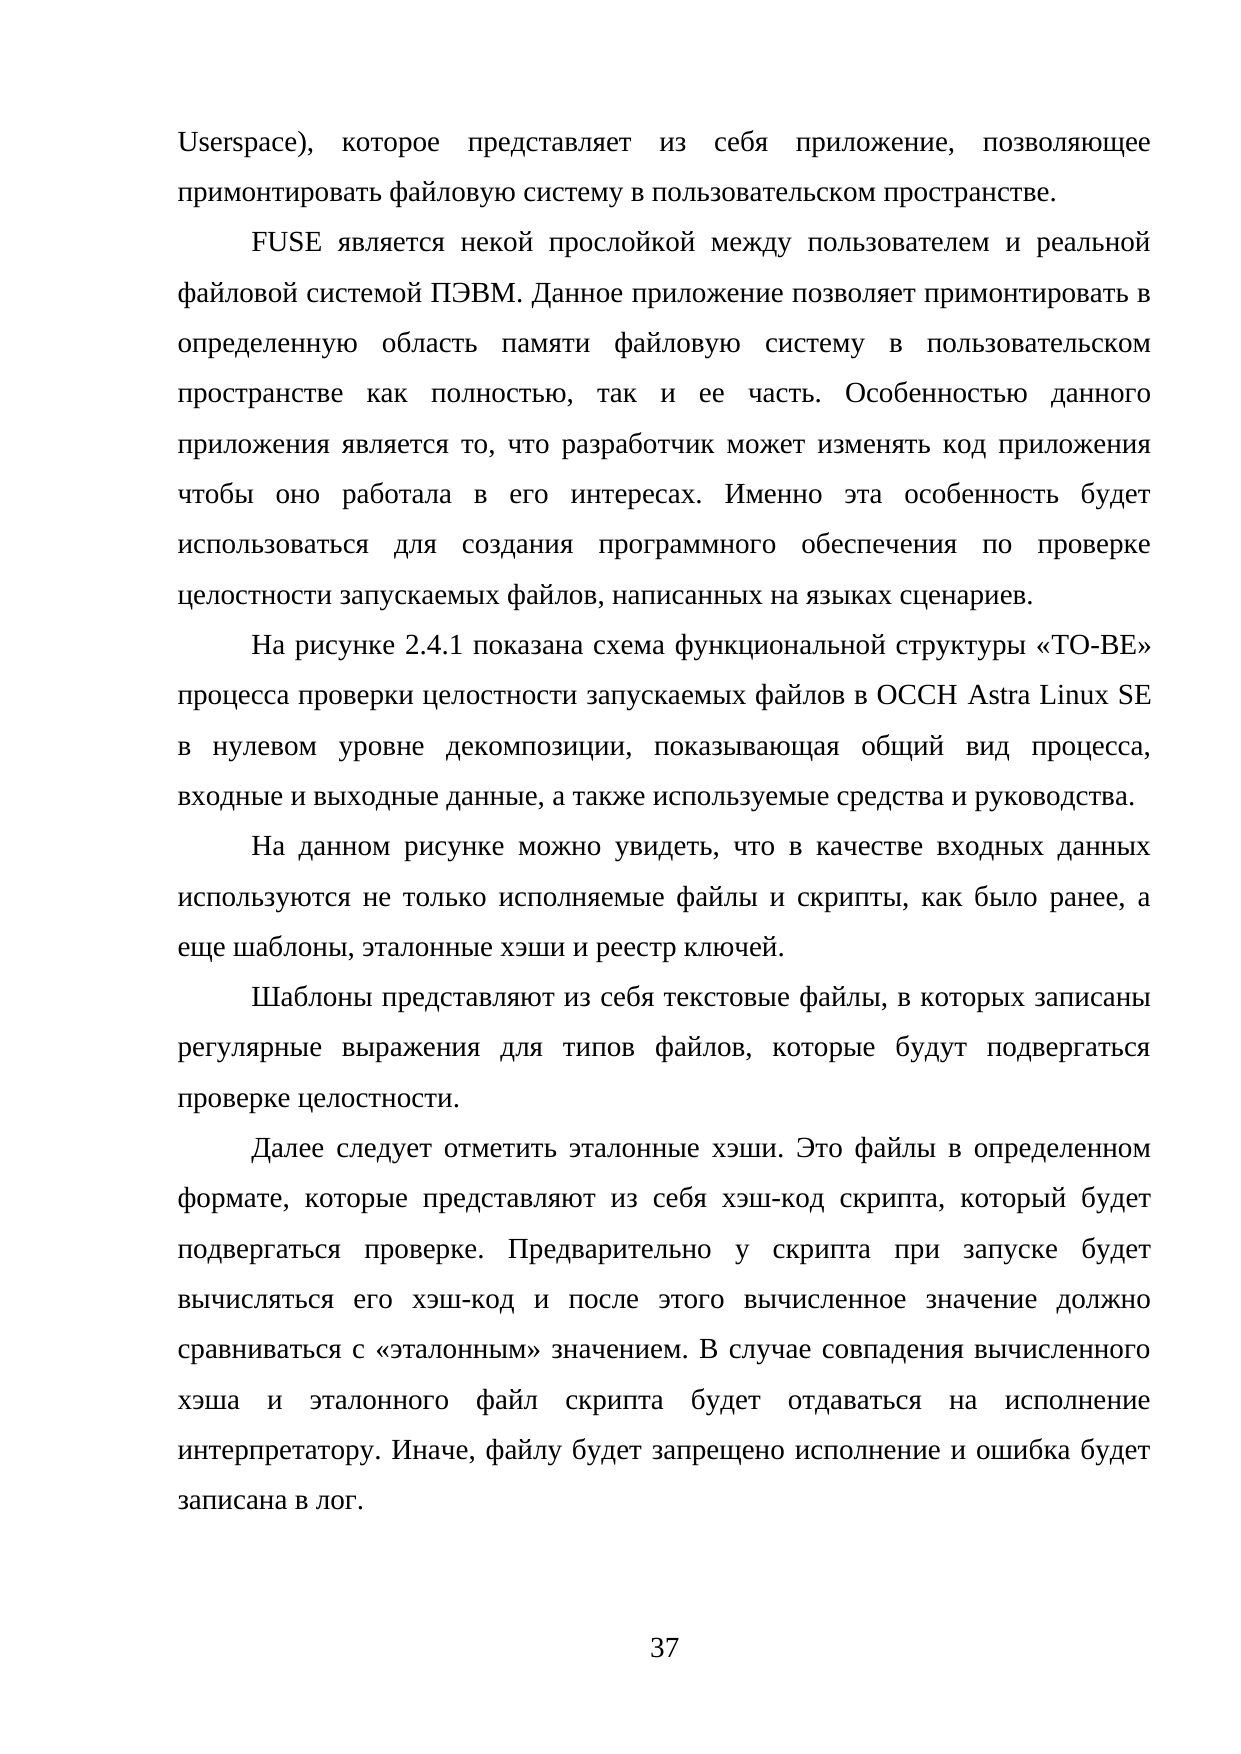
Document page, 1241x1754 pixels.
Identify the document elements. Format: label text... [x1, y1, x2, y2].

text На рисунке 2.4.1 показана схема функциональной структуры «TO-BE» процесса проверки целостности запускаемых файлов в ОССН Astra Linux SE в нулевом уровне декомпозиции, показывающая общий вид процесса, входные и выходные данные, а также используемые средства и руководства. [177, 627, 1152, 812]
text Userspace), которое представляет из себя приложение, позволяющее примонтировать файловую систему в пользовательском пространстве. [177, 124, 1152, 208]
text Далее следует отметить эталонные хэши. Это файлы в определенном формате, которые представляют из себя хэш-код скрипта, который будет подвергаться проверке. Предварительно у скрипта при запуске будет вычисляться его хэш-код и после этого вычисленное значение должно сравниваться с «эталонным» значением. В случае совпадения вычисленного хэша и эталонного файл скрипта будет отдаваться на исполнение интерпретатору. Иначе, файлу будет запрещено исполнение и ошибка будет записана в лог. [177, 1130, 1152, 1516]
text Шаблоны представляют из себя текстовые файлы, в которых записаны регулярные выражения для типов файлов, которые будут подвергаться проверке целостности. [177, 979, 1152, 1113]
text На данном рисунке можно увидеть, что в качестве входных данных используются не только исполняемые файлы и скрипты, как было ранее, а еще шаблоны, эталонные хэши и реестр ключей. [177, 828, 1152, 962]
text FUSE является некой прослойкой между пользователем и реальной файловой системой ПЭВМ. Данное приложение позволяет примонтировать в определенную область памяти файловую систему в пользовательском пространстве как полностью, так и ее часть. Особенностью данного приложения является то, что разработчик может изменять код приложения чтобы оно работала в его интересах. Именно эта особенность будет использоваться для создания программного обеспечения по проверке целостности запускаемых файлов, написанных на языках сценариев. [177, 224, 1152, 610]
